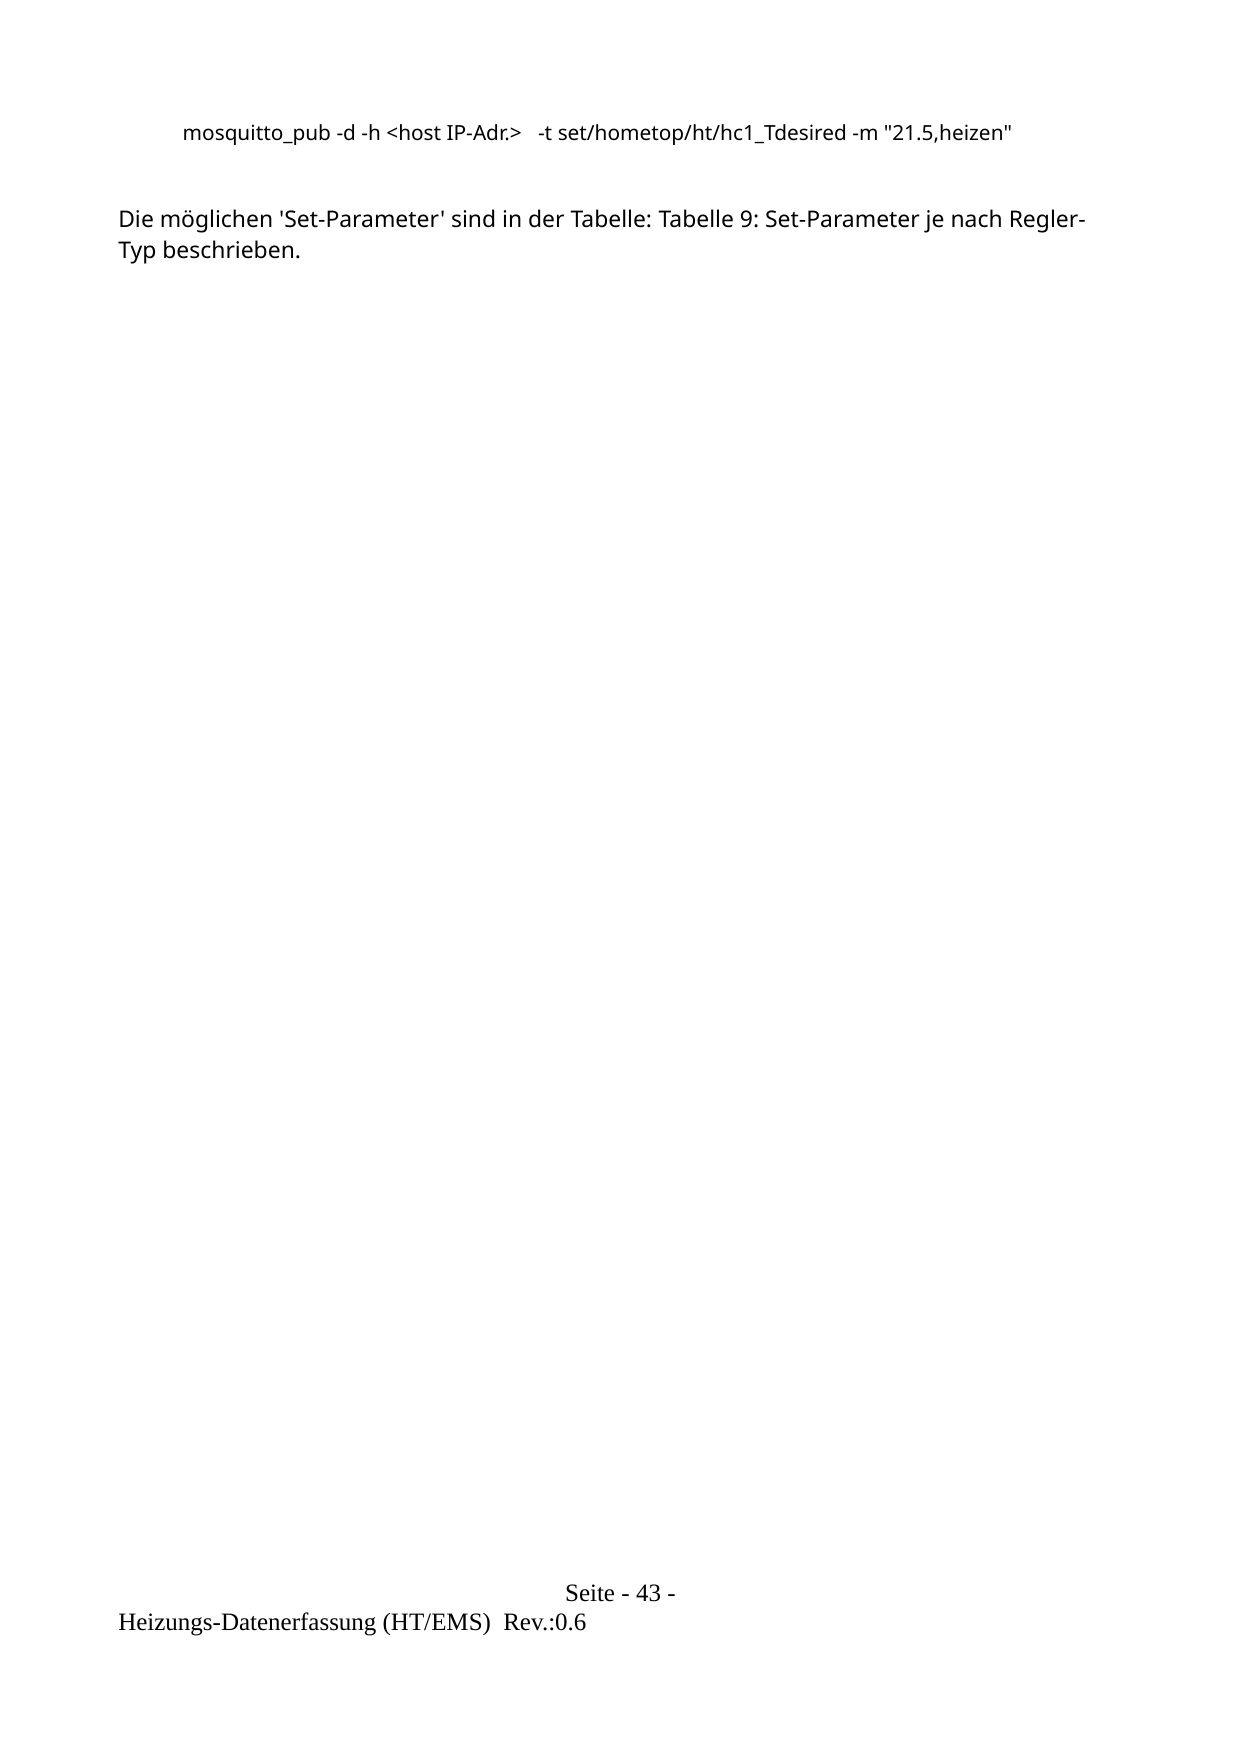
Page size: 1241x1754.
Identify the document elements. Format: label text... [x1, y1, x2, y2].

text Die möglichen 'Set-Parameter' sind in der Tabelle: Tabelle 9: Set-Parameter je nach Regler-Typ beschrieben. [118, 203, 1122, 265]
text mosquitto_pub -d -h <host IP-Adr.> -t set/hometop/ht/hc1_Tdesired -m "21.5,heizen" [142, 118, 1122, 147]
